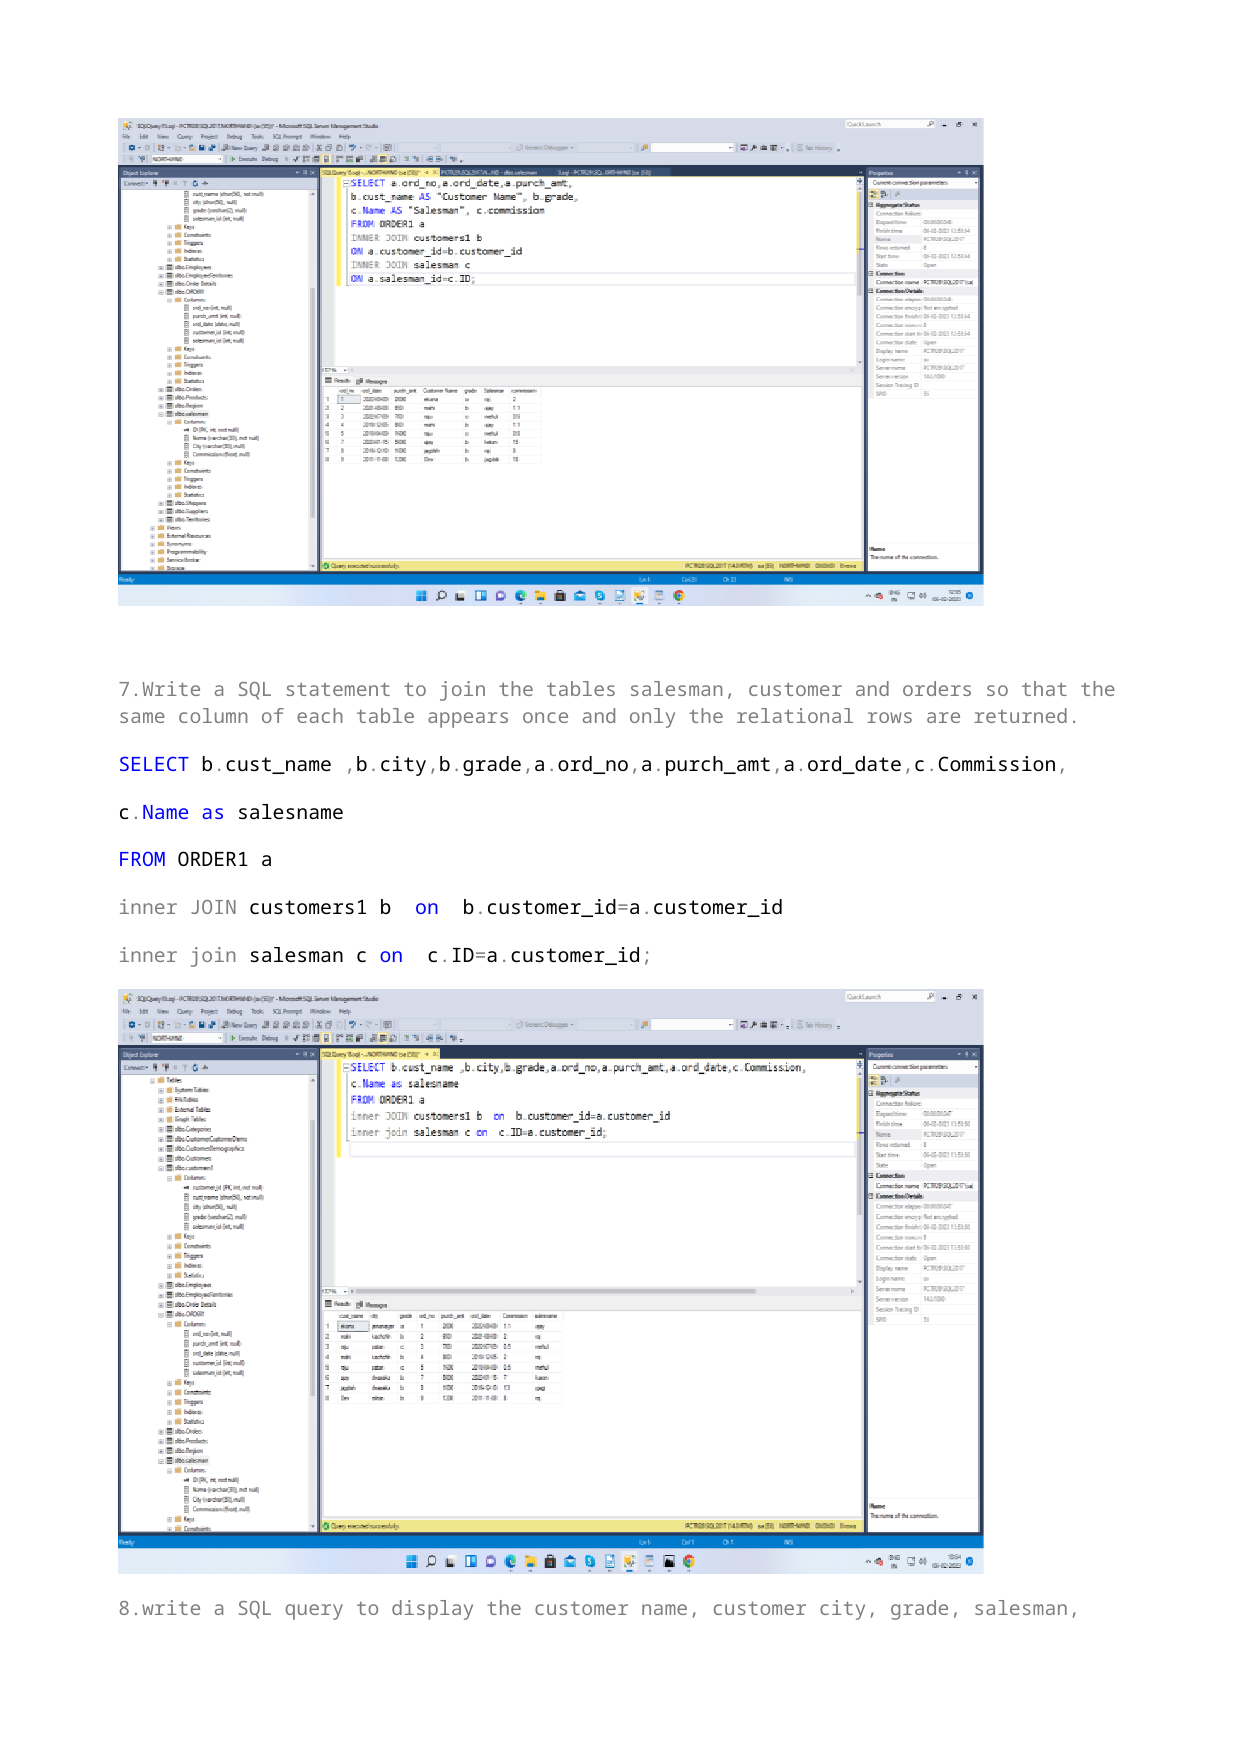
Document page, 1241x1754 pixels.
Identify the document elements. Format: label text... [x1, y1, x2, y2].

text 8.write a SQL query to display the customer name, customer city, grade, salesman, [118, 1594, 1122, 1621]
text 7.Write a SQL statement to join the tables salesman, customer and orders so that the same column of each table appears once and only the relational rows are returned. [118, 675, 1122, 729]
text SELECT b.cust_name ,b.city,b.grade,a.ord_no,a.purch_amt,a.ord_date,c.Commission, [118, 750, 1122, 777]
text c.Name as salesname [118, 798, 1122, 825]
text inner JOIN customers1 b on b.customer_id=a.customer_id [118, 893, 1122, 921]
text inner join salesman c on c.ID=a.customer_id; [118, 941, 1122, 968]
text FROM ORDER1 a [118, 846, 1122, 873]
